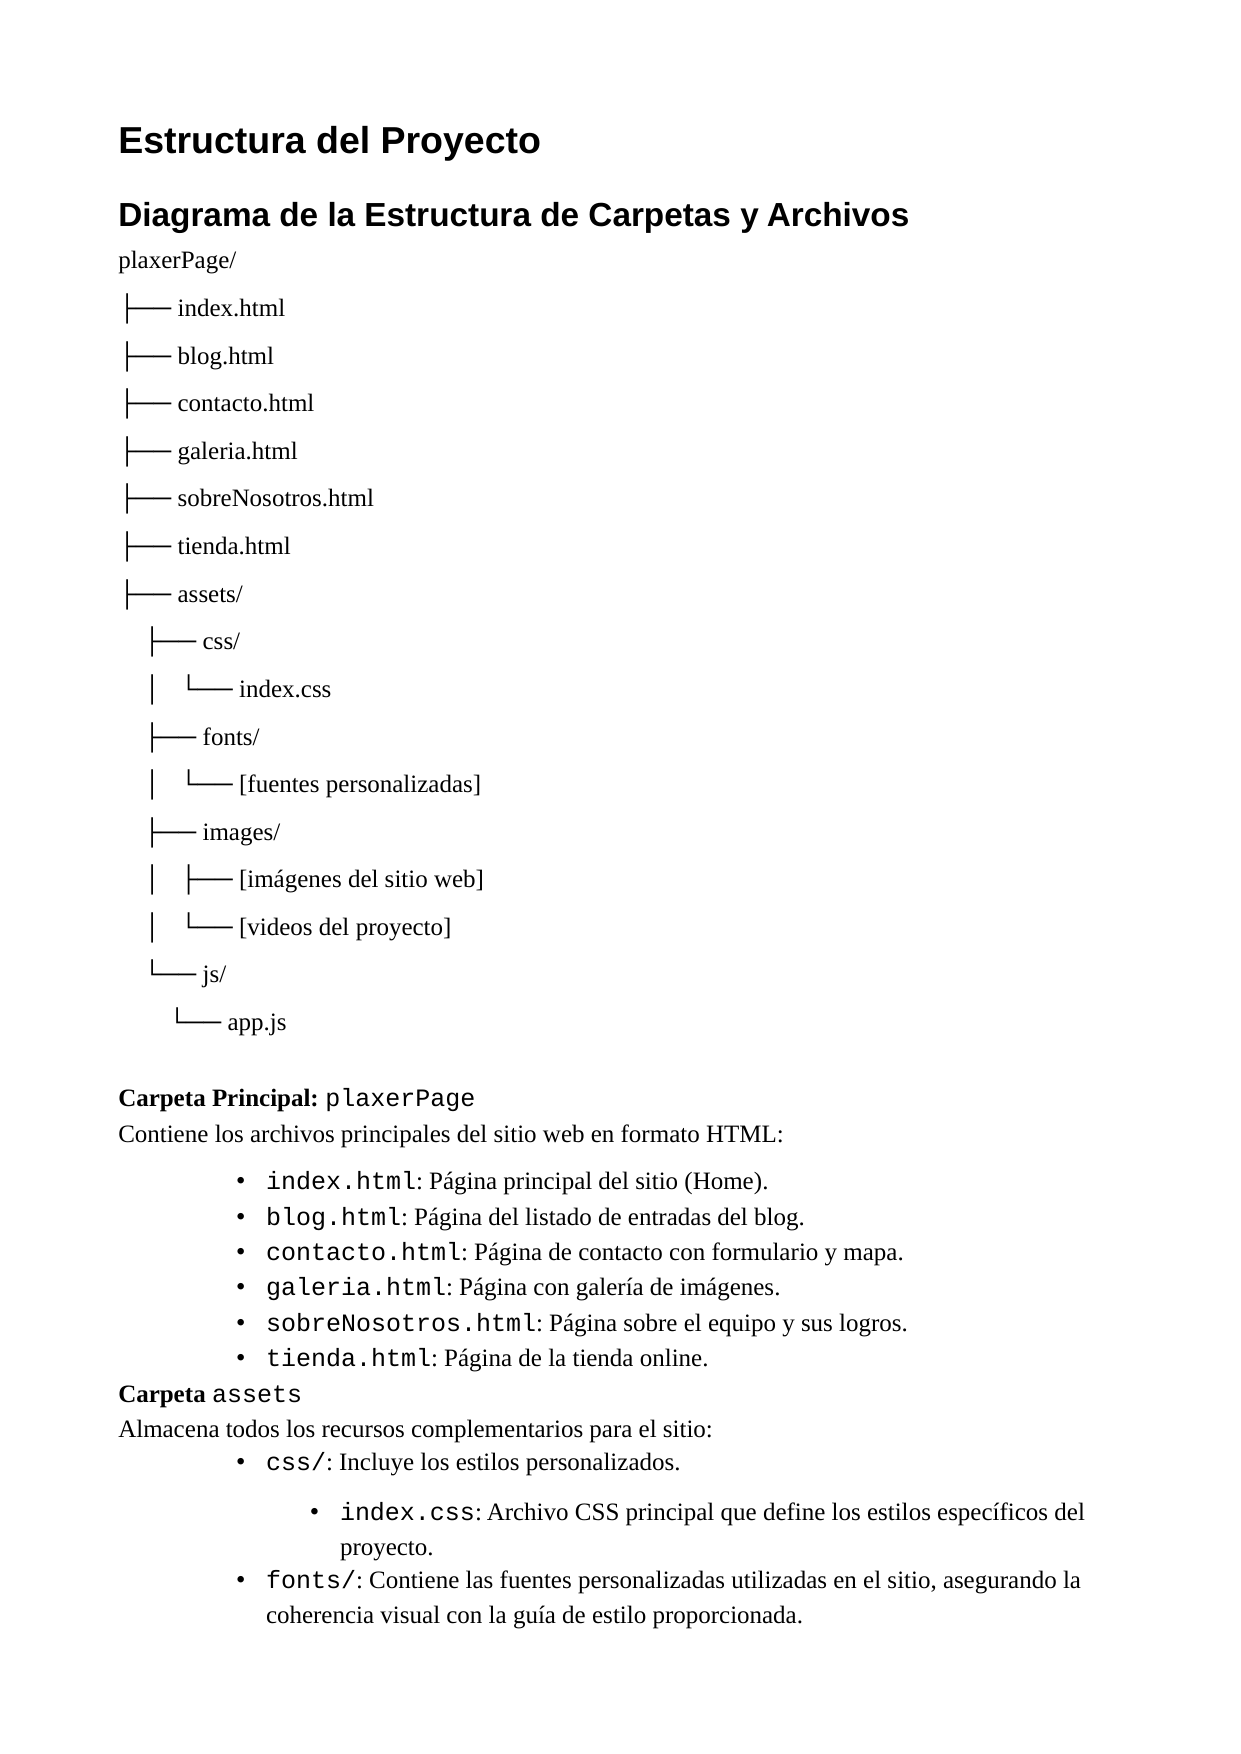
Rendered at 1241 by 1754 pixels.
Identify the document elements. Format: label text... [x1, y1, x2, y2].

text │ ├── [imágenes del sitio web] [189, 864, 1122, 893]
list css/: Incluye los estilos personalizados. [236, 1447, 1122, 1478]
text Carpeta assets Almacena todos los recursos complementarios para el sitio: [118, 1379, 1122, 1443]
text ├── sobreNosotros.html [128, 483, 1122, 512]
text ├── contacto.html [128, 388, 1122, 417]
text │ └── index.css [153, 674, 1122, 703]
text ├── index.html [128, 293, 1122, 322]
text │ └── [videos del proyecto] [153, 912, 1122, 941]
text ├── assets/ [118, 579, 126, 607]
text ├── blog.html [128, 341, 1122, 369]
list index.html: Página principal del sitio (Home). [236, 1166, 1122, 1197]
list blog.html: Página del listado de entradas del blog. [236, 1202, 1122, 1232]
text │ ├── [imágenes del sitio web] [153, 864, 187, 893]
list tienda.html: Página de la tienda online. [236, 1343, 1122, 1374]
text └── app.js [118, 1007, 1122, 1036]
text └── js/ [118, 959, 1122, 988]
text ├── assets/ [128, 579, 1122, 607]
text │ └── [videos del proyecto] [118, 912, 151, 941]
text ├── css/ [118, 626, 151, 655]
text │ ├── [imágenes del sitio web] [118, 864, 151, 893]
subtitle Estructura del Proyecto [118, 118, 1122, 161]
subtitle Diagrama de la Estructura de Carpetas y Archivos [118, 194, 1122, 233]
text │ └── index.css [118, 674, 151, 703]
text ├── images/ [153, 817, 1122, 846]
list galeria.html: Página con galería de imágenes. [236, 1272, 1122, 1303]
text │ └── [fuentes personalizadas] [118, 769, 151, 798]
list index.css: Archivo CSS principal que define los estilos específicos del proyecto. [310, 1497, 1122, 1561]
text ├── fonts/ [118, 722, 151, 750]
list sobreNosotros.html: Página sobre el equipo y sus logros. [236, 1308, 1122, 1339]
text │ └── [fuentes personalizadas] [153, 769, 1122, 798]
text ├── tienda.html [128, 531, 1122, 560]
list fonts/: Contiene las fuentes personalizadas utilizadas en el sitio, asegurando la coherencia visual con la guía de estilo proporcionada. [236, 1565, 1122, 1629]
text ├── galeria.html [128, 436, 1122, 465]
text ├── css/ [153, 626, 1122, 655]
text Carpeta Principal: plaxerPage Contiene los archivos principales del sitio web en formato HTML: [118, 1083, 1122, 1147]
list contacto.html: Página de contacto con formulario y mapa. [236, 1237, 1122, 1268]
text ├── fonts/ [153, 722, 1122, 750]
text plaxerPage/ [118, 246, 1122, 274]
text ├── images/ [118, 817, 151, 846]
